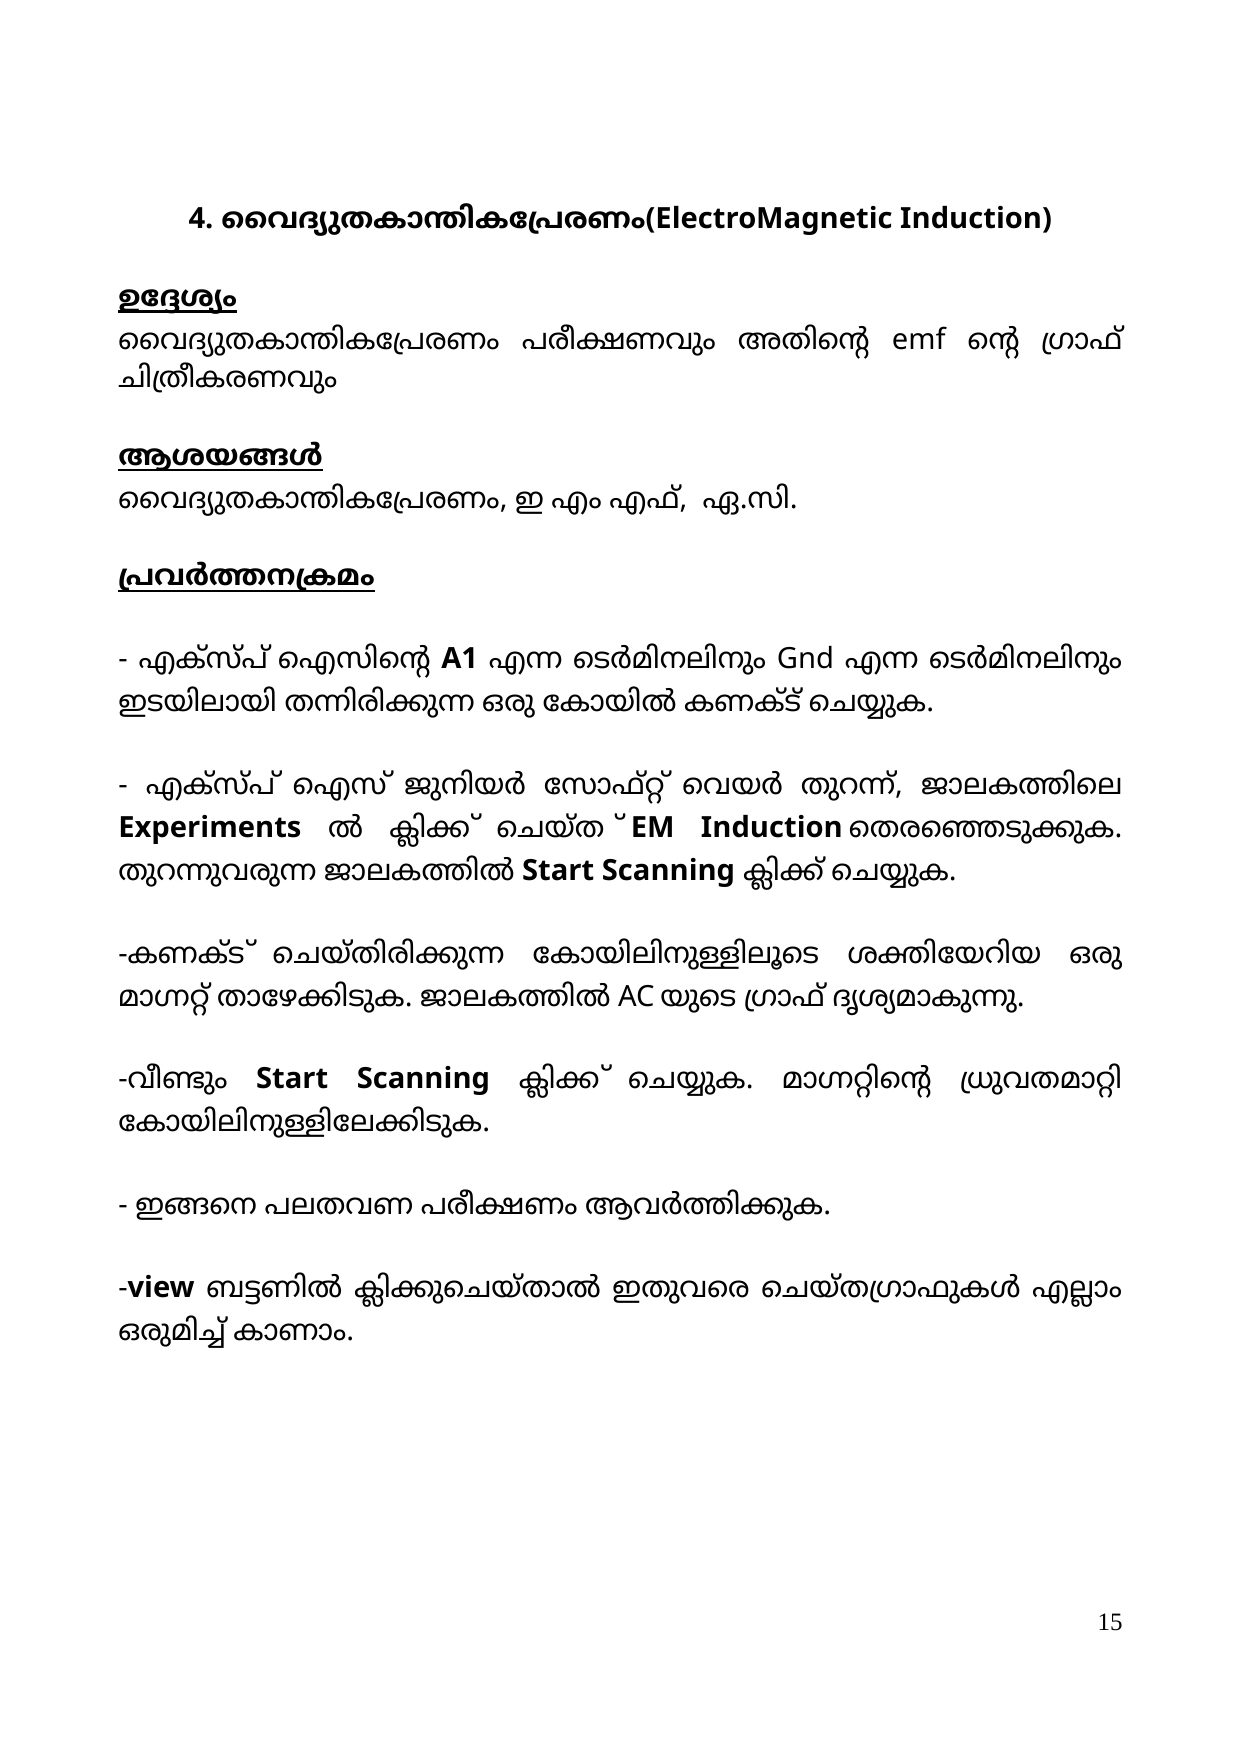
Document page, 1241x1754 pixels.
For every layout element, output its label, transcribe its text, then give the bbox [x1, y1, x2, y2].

text ആശയങ്ങള്‍ [118, 439, 1122, 477]
text - ഇങ്ങനെ പലതവണ പരീക്ഷണം ആവര്‍ത്തിക്കുക. [118, 1183, 1122, 1226]
text -വീണ്ടും Start Scanning ക്ലിക്ക് ചെയ്യുക. മാഗ്നറ്റിന്റെ ധ്രുവതമാറ്റി കോയിലിനുള്ളിലേക്കിടുക. [118, 1058, 1122, 1144]
text - എക്സ്പ് ഐസ് ജുനിയര്‍ സോഫ്റ്റ് വെയര്‍ തുറന്ന്, ജാലകത്തിലെ Experiments ല്‍ ക്ലിക്ക് ചെയ്ത് EM Inductionതെരഞ്ഞെടുക്കുക. തുറന്നുവരുന്ന ജാലകത്തില്‍ Start Scanning ക്ലിക്ക് ചെയ്യുക. [118, 763, 1122, 892]
text പ്രവര്‍ത്തനക്രമം [118, 560, 1122, 598]
text -view ബട്ടണില്‍ ക്ലിക്കുചെയ്താല്‍ ഇതുവരെ ചെയ്തഗ്രാഫുകള്‍ എല്ലാം ഒരുമിച്ച് കാണാം. [118, 1266, 1122, 1352]
text 4. വൈദ്യുതകാന്തികപ്രേരണം(ElectroMagnetic Induction) [118, 197, 1122, 241]
text -കണക്ട് ചെയ്തിരിക്കുന്ന കോയിലിനുള്ളിലൂടെ ശക്തിയേറിയ ഒരു മാഗ്നറ്റ് താഴേക്കിടുക. ജാലകത്തില്‍ ACയുടെ ഗ്രാഫ് ദൃശ്യമാകുന്നു. [118, 932, 1122, 1018]
text ഉദ്ദേശ്യം [118, 280, 1122, 318]
text വൈദ്യുതകാന്തികപ്രേരണം, ഇ എം എഫ്, ഏ.സി. [118, 477, 1122, 520]
text വൈദ്യുതകാന്തികപ്രേരണം പരീക്ഷണവും അതിന്റെ emf ന്റെ ഗ്രാഫ് ചിത്രീകരണവും [118, 318, 1122, 399]
text - എക്സ്പ് ഐസിന്റെ A1 എന്ന ടെര്‍മിനലിനും Gnd എന്ന ടെര്‍മിനലിനും ഇടയിലായി തന്നിരിക്കുന്ന ഒരു കോയില്‍ കണക്ട് ചെയ്യുക. [118, 637, 1122, 723]
